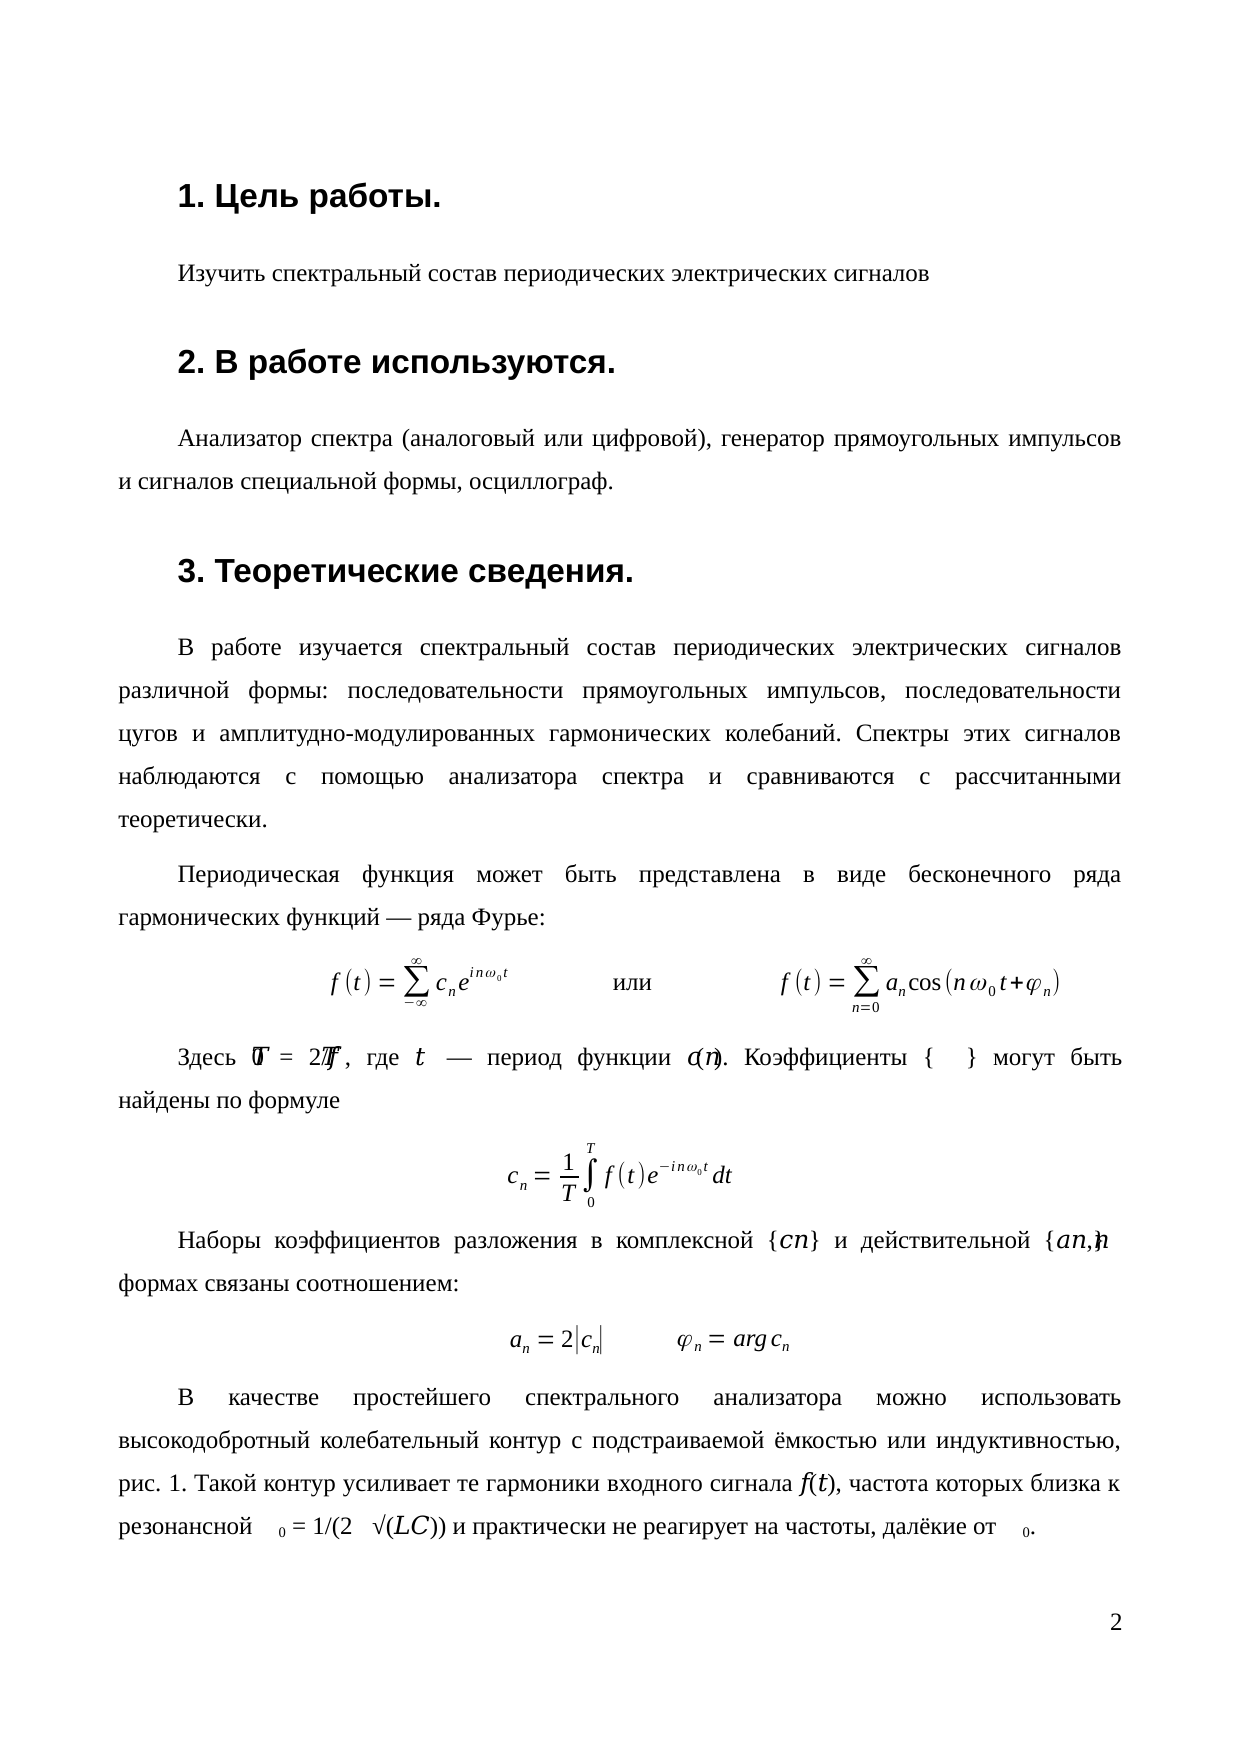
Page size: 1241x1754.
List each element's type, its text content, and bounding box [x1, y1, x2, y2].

text Периодическая функция может быть представлена в виде бесконечного ряда гармонических функций — ряда Фурье: [118, 859, 1122, 931]
text Здесь 𝜔0 = 2𝜋/𝑇, где 𝑇 — период функции 𝑓(𝑡). Коэффициенты {𝑐𝑛} могут быть найдены по формуле [118, 1042, 1122, 1114]
subtitle В работе используются. [118, 342, 1122, 380]
text Изучить спектральный состав периодических электрических сигналов [118, 258, 1122, 286]
text В качестве простейшего спектрального анализатора можно использовать высокодобротный колебательный контур с подстраиваемой ёмкостью или индуктивностью, рис. 1. Такой контур усиливает те гармоники входного сигнала 𝑓(𝑡), частота которых близка к резонансной 𝜈0 = 1/(2𝜋√(𝐿𝐶)) и практически не реагирует на частоты, далёкие от 𝜈0. [118, 1382, 1122, 1540]
text Анализатор спектра (аналоговый или цифровой), генератор прямоугольных импульсов и сигналов специальной формы, осциллограф. [118, 423, 1122, 495]
subtitle Теоретические сведения. [118, 551, 1122, 589]
subtitle Цель работы. [118, 176, 1122, 215]
text В работе изучается спектральный состав периодических электрических сигналов различной формы: последовательности прямоугольных импульсов, последовательности цугов и амплитудно-модулированных гармонических колебаний. Спектры этих сигналов наблюдаются с помощью анализатора спектра и сравниваются c рассчитанными теоретически. [118, 632, 1122, 833]
text Наборы коэффициентов разложения в комплексной {𝑐𝑛} и действительной {𝑎𝑛,𝜙𝑛} формах связаны соотношением: [118, 1225, 1122, 1297]
text или [118, 957, 1122, 1016]
